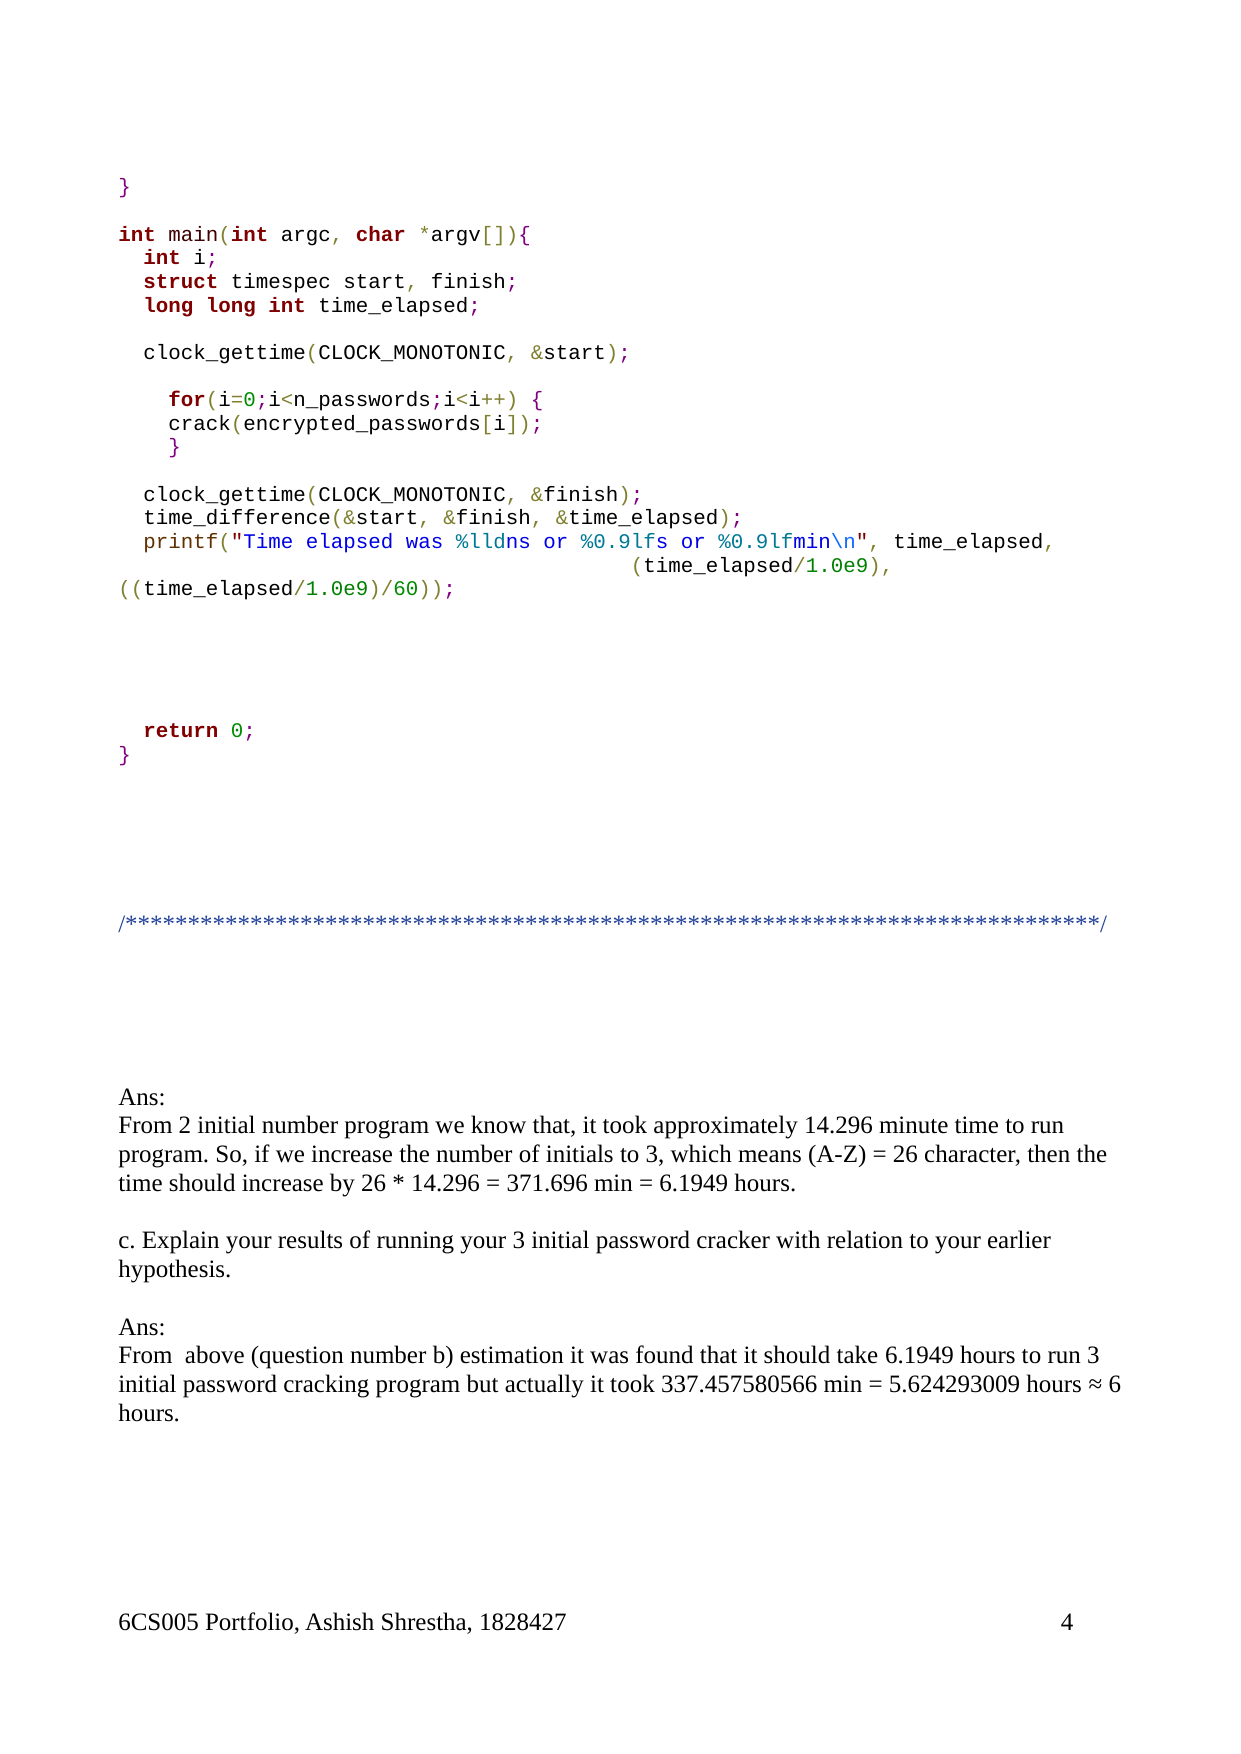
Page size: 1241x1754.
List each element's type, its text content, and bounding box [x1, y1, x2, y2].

text clock_gettime(CLOCK_MONOTONIC, &finish); [118, 484, 1122, 507]
text clock_gettime(CLOCK_MONOTONIC, &start); [118, 342, 1122, 366]
text } [118, 176, 1122, 200]
text } [118, 744, 1122, 767]
text crack(encrypted_passwords[i]); [118, 413, 1122, 436]
text time_difference(&start, &finish, &time_elapsed); [118, 507, 1122, 531]
text From above (question number b) estimation it was found that it should take 6.1949 hours to run 3 initial password cracking program but actually it took 337.457580566 min = 5.624293009 hours ≈ 6 hours. [118, 1341, 1122, 1427]
text int main(int argc, char *argv[]){ [118, 224, 1122, 247]
text for(i=0;i<n_passwords;i<i++) { [118, 389, 1122, 413]
text struct timespec start, finish; [118, 271, 1122, 294]
text return 0; [118, 720, 1122, 744]
text printf("Time elapsed was %lldns or %0.9lfs or %0.9lfmin\n", time_elapsed, [118, 531, 1122, 555]
text /******************************************************************************/ [118, 909, 1122, 938]
text Ans: [118, 1312, 1122, 1341]
text (time_elapsed/1.0e9),((time_elapsed/1.0e9)/60)); [118, 555, 1122, 602]
text Ans: [118, 1082, 1122, 1111]
text c. Explain your results of running your 3 initial password cracker with relation to your earlier hypothesis. [118, 1226, 1122, 1283]
text long long int time_elapsed; [118, 294, 1122, 318]
text From 2 initial number program we know that, it took approximately 14.296 minute time to run program. So, if we increase the number of initials to 3, which means (A-Z) = 26 character, then the time should increase by 26 * 14.296 = 371.696 min = 6.1949 hours. [118, 1111, 1122, 1197]
text } [118, 436, 1122, 460]
text int i; [118, 247, 1122, 271]
